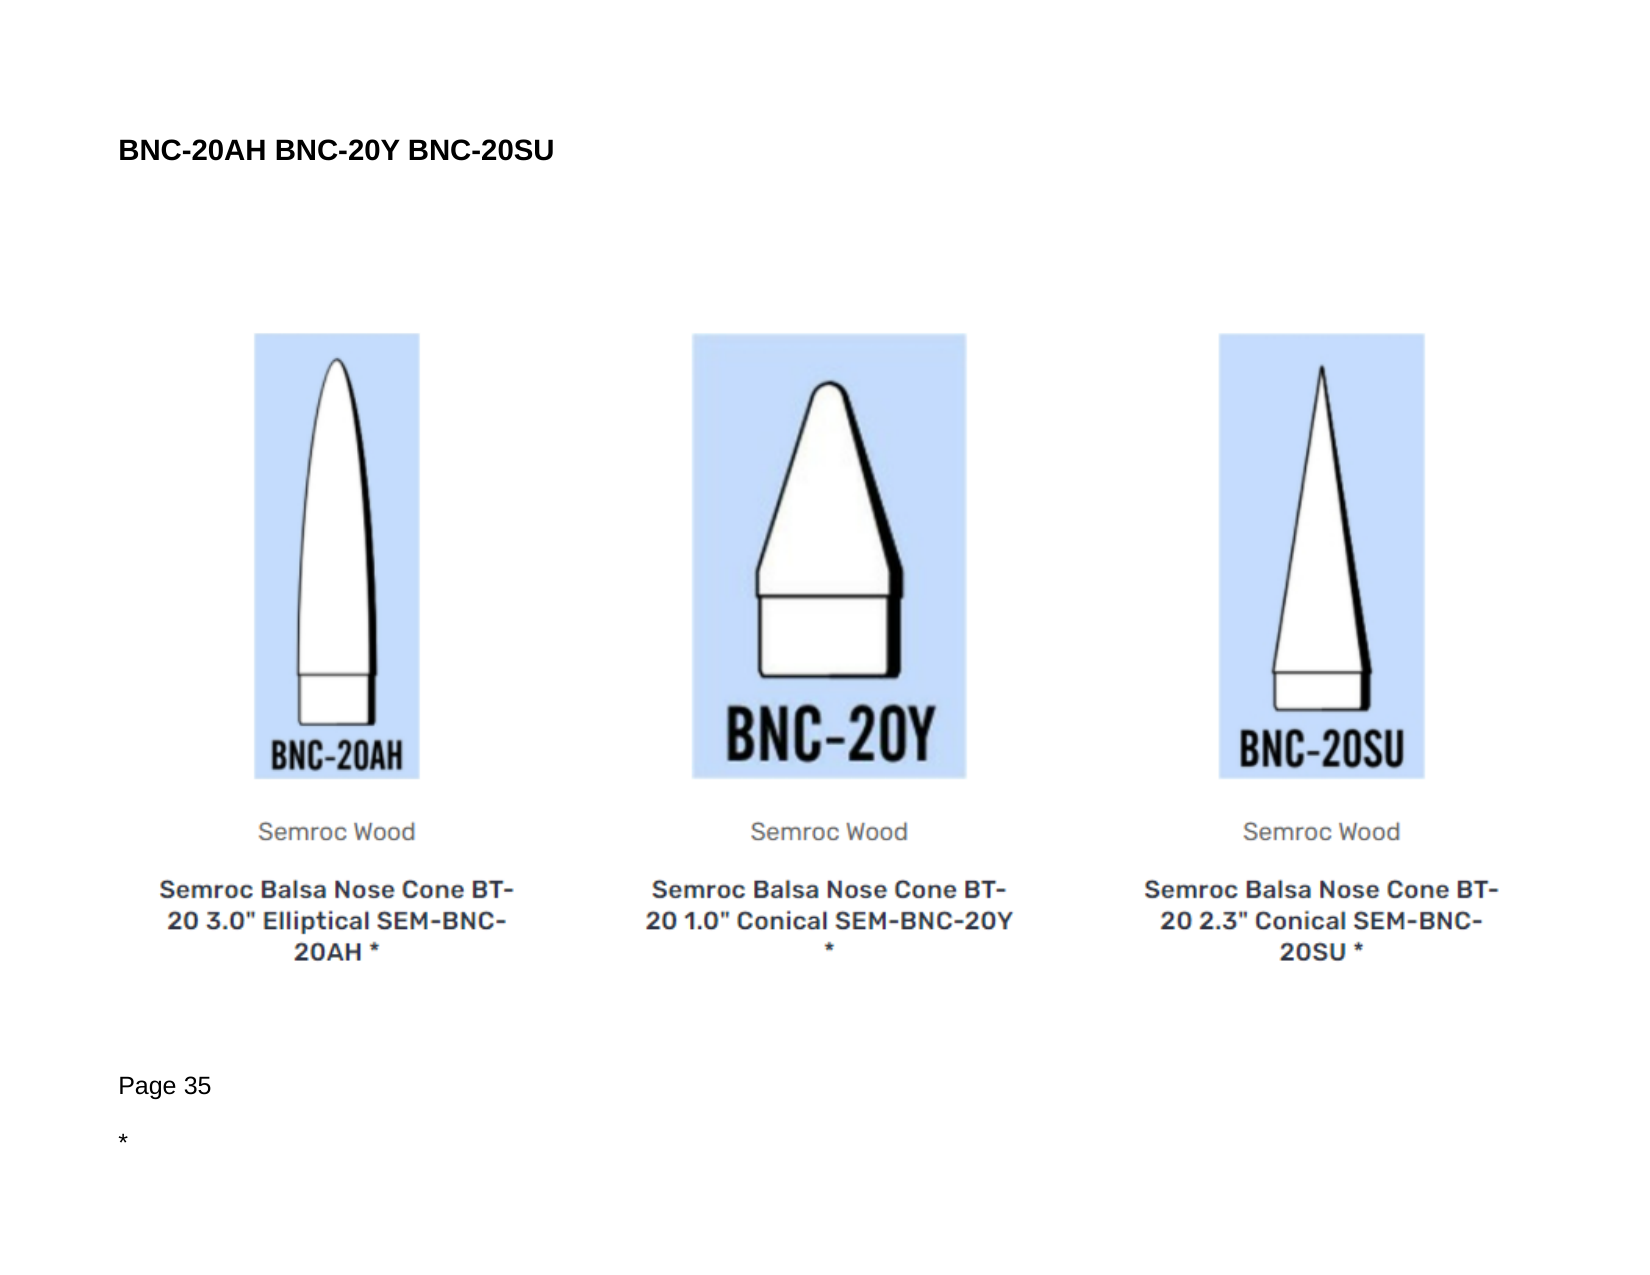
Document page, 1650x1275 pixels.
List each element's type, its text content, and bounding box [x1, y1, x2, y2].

picture [134, 321, 1516, 989]
subtitle BNC-20AH BNC-20Y BNC-20SU [118, 133, 1532, 166]
